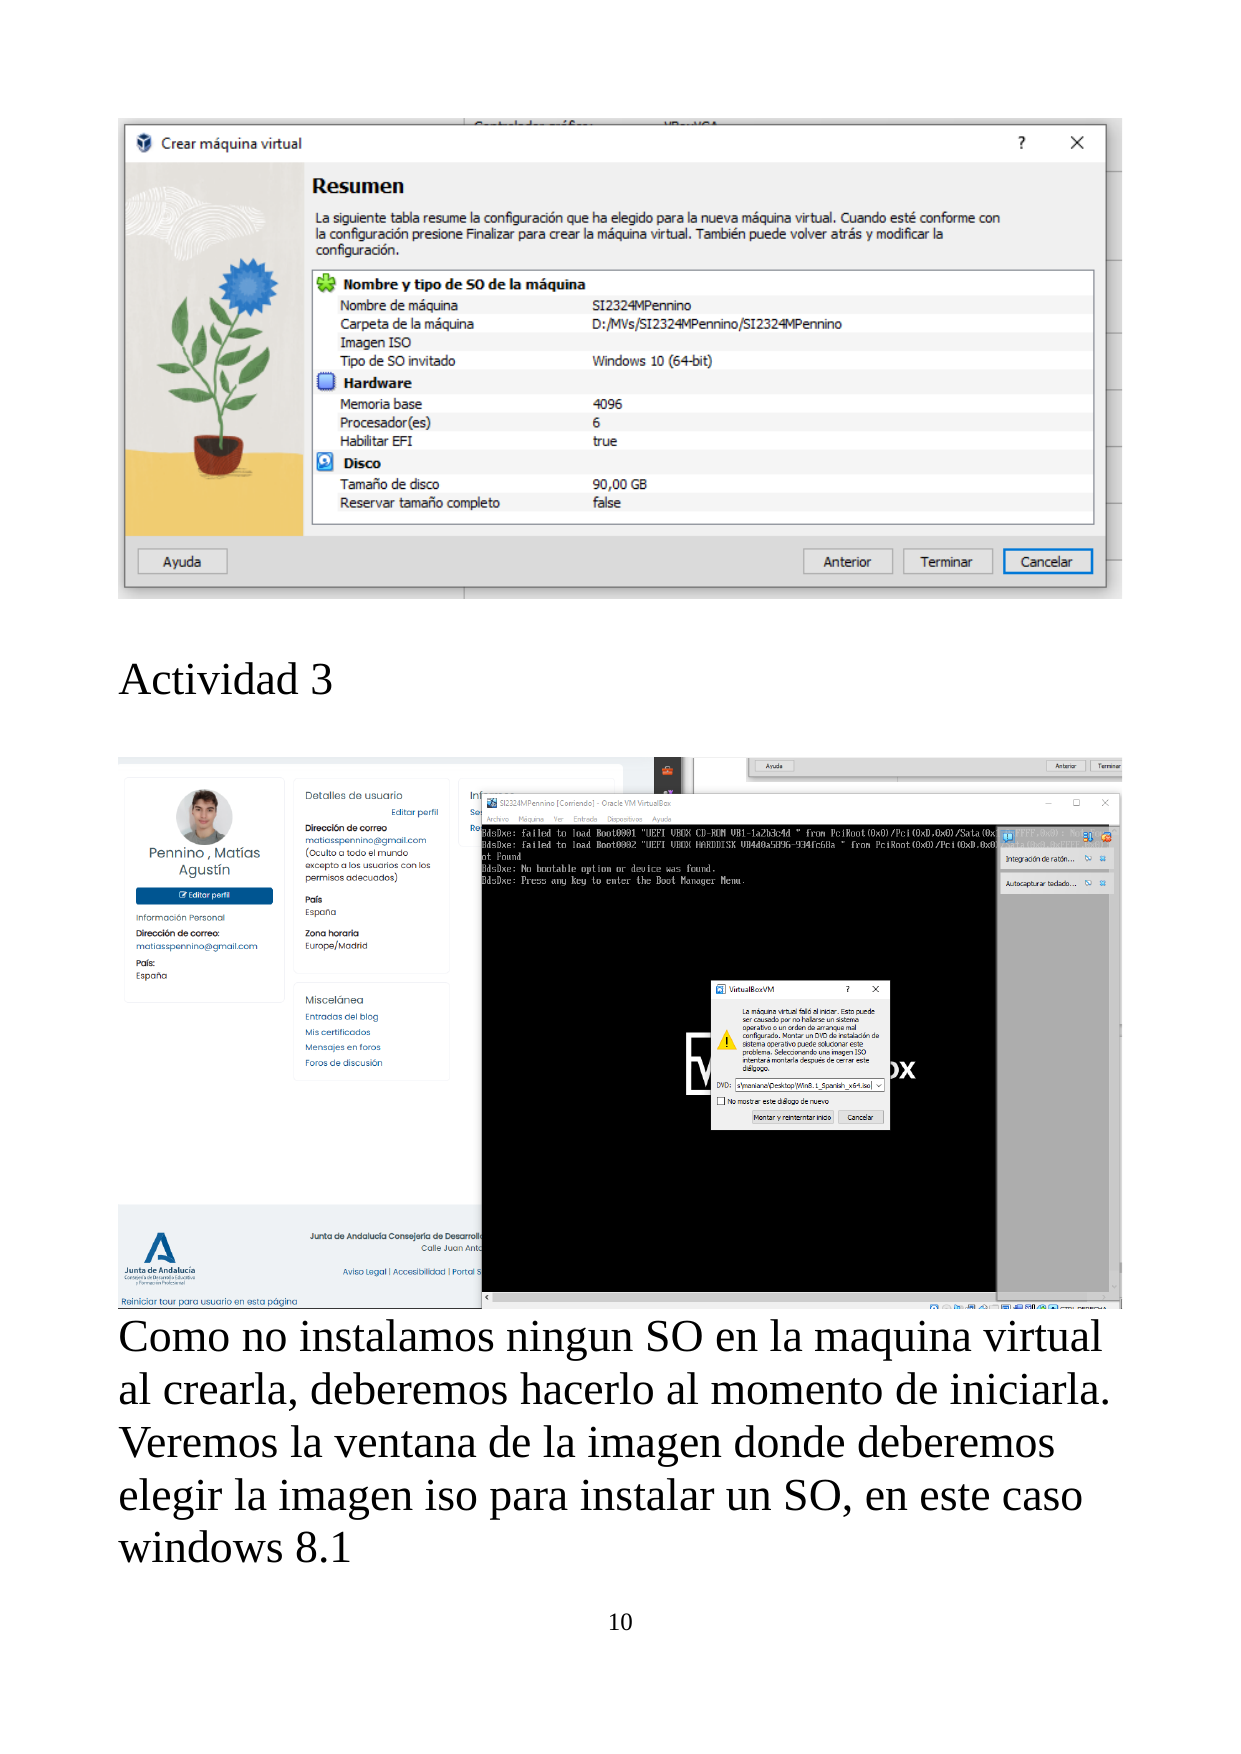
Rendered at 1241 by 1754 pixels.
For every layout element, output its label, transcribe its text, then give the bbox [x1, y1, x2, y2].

text Actividad 3 [118, 652, 1122, 704]
picture [118, 118, 1123, 599]
picture [118, 757, 1123, 1309]
text Como no instalamos ningun SO en la maquina virtual al crearla, deberemos hacerlo al momento de iniciarla. Veremos la ventana de la imagen donde deberemos elegir la imagen iso para instalar un SO, en este caso windows 8.1 [118, 1309, 1122, 1572]
